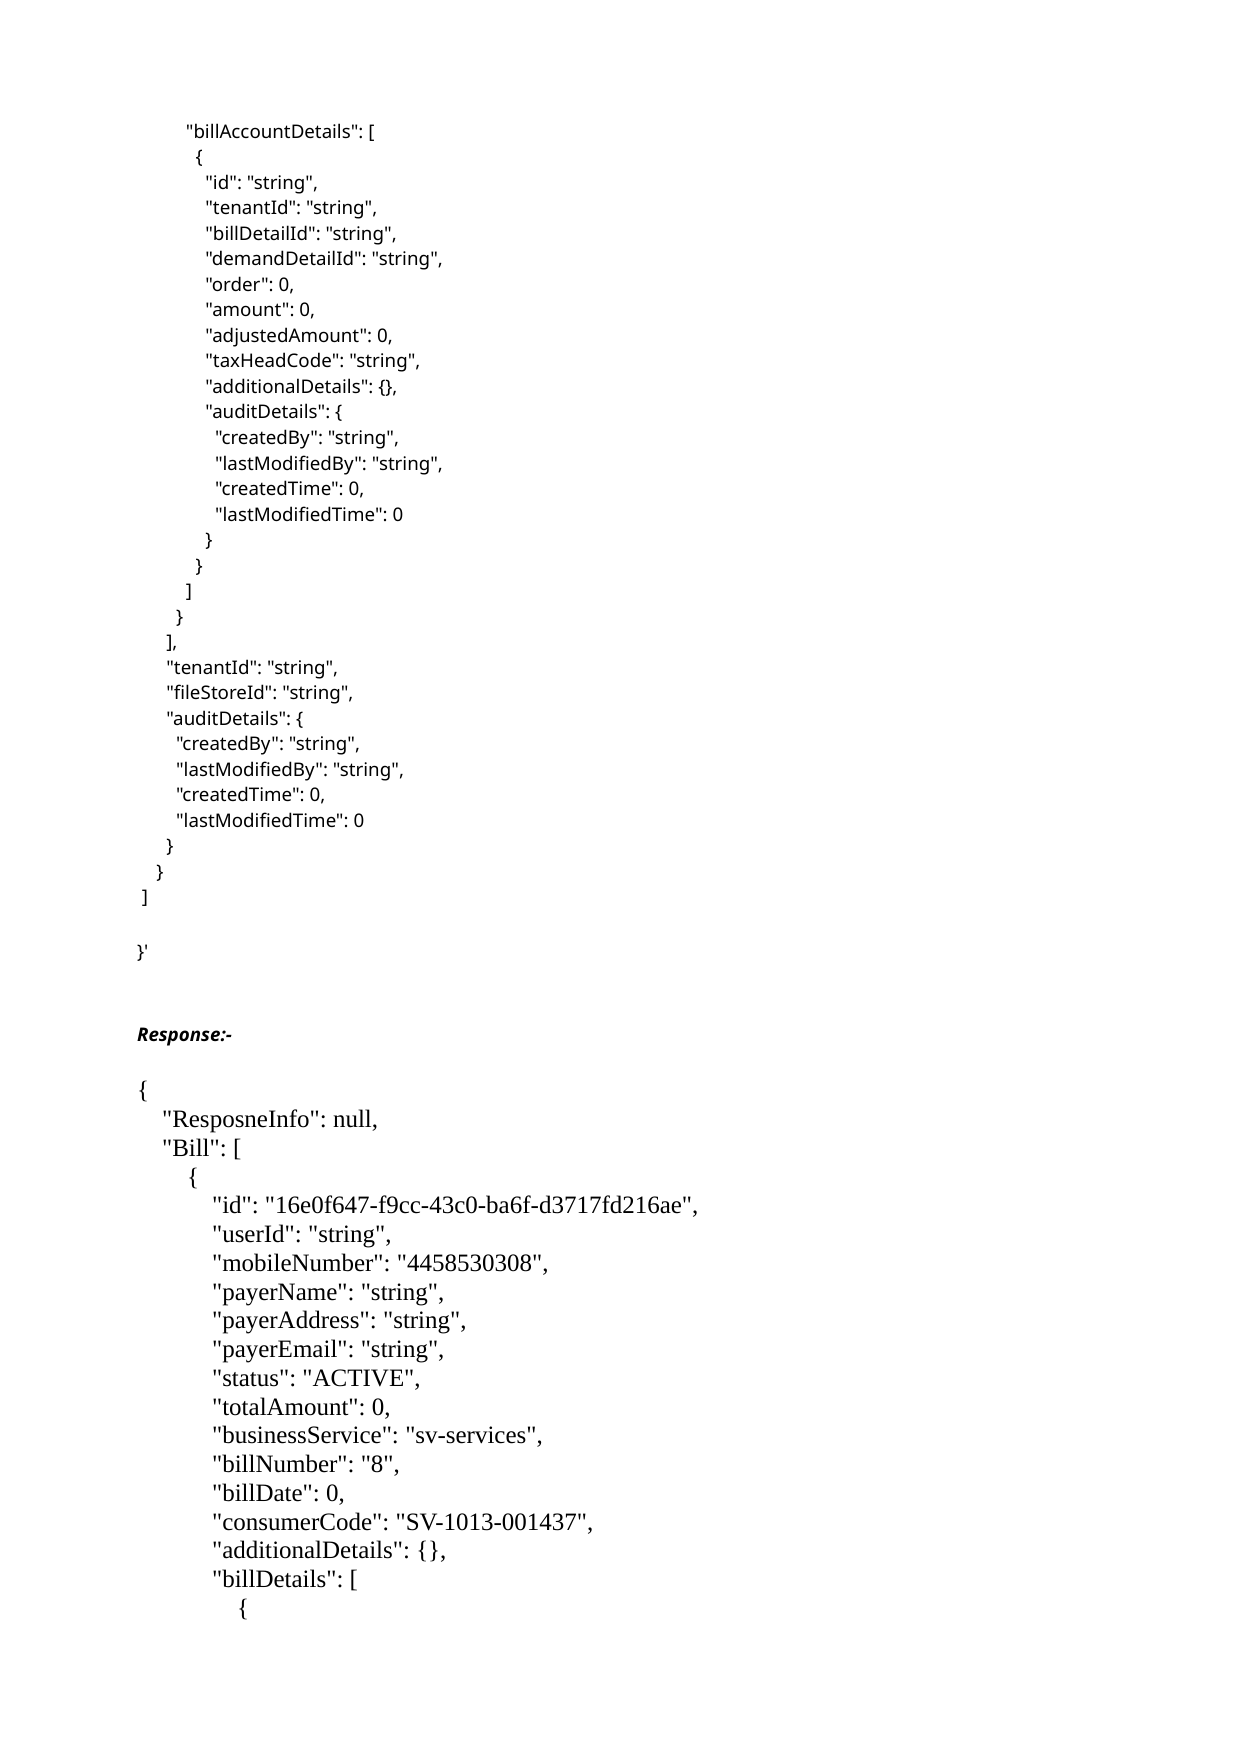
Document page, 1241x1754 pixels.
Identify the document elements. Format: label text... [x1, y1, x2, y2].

text "businessService": "sv-services", [137, 1420, 1122, 1449]
text "lastModifiedTime": 0 [137, 501, 1122, 526]
text } [137, 552, 1122, 577]
text "mobileNumber": "4458530308", [137, 1248, 1122, 1277]
text "userId": "string", [137, 1219, 1122, 1248]
text ] [137, 577, 1122, 603]
text { [137, 1075, 1122, 1104]
text ] [137, 884, 1122, 909]
text "lastModifiedBy": "string", [137, 756, 1122, 782]
text ], [137, 628, 1122, 654]
text "order": 0, [137, 271, 1122, 297]
text "ResposneInfo": null, [137, 1104, 1122, 1133]
text Response:- [137, 1021, 1122, 1047]
text } [137, 526, 1122, 552]
text "payerAddress": "string", [137, 1305, 1122, 1334]
text "id": "16e0f647-f9cc-43c0-ba6f-d3717fd216ae", [137, 1190, 1122, 1219]
text "consumerCode": "SV-1013-001437", [137, 1507, 1122, 1535]
text "billNumber": "8", [137, 1449, 1122, 1478]
text { [137, 1162, 1122, 1190]
text "createdTime": 0, [137, 475, 1122, 501]
text "status": "ACTIVE", [137, 1363, 1122, 1392]
text } [137, 833, 1122, 858]
text "demandDetailId": "string", [137, 246, 1122, 271]
text "Bill": [ [137, 1133, 1122, 1162]
text "taxHeadCode": "string", [137, 348, 1122, 373]
text "payerName": "string", [137, 1277, 1122, 1305]
text "billAccountDetails": [ [137, 118, 1122, 144]
text "billDetailId": "string", [137, 220, 1122, 246]
text "auditDetails": { [137, 705, 1122, 731]
text "totalAmount": 0, [137, 1392, 1122, 1420]
text "lastModifiedTime": 0 [137, 807, 1122, 833]
text "billDetails": [ [137, 1564, 1122, 1593]
text "createdTime": 0, [137, 782, 1122, 807]
text "tenantId": "string", [137, 654, 1122, 679]
text "createdBy": "string", [137, 424, 1122, 450]
text "id": "string", [137, 169, 1122, 195]
text { [137, 1593, 1122, 1622]
text "auditDetails": { [137, 399, 1122, 424]
text "adjustedAmount": 0, [137, 322, 1122, 348]
text "fileStoreId": "string", [137, 679, 1122, 705]
text "lastModifiedBy": "string", [137, 450, 1122, 475]
text "additionalDetails": {}, [137, 373, 1122, 399]
text } [137, 858, 1122, 884]
text "additionalDetails": {}, [137, 1535, 1122, 1564]
text } [137, 603, 1122, 628]
text "tenantId": "string", [137, 195, 1122, 220]
text "amount": 0, [137, 297, 1122, 322]
text "createdBy": "string", [137, 731, 1122, 756]
text "payerEmail": "string", [137, 1334, 1122, 1363]
text "billDate": 0, [137, 1478, 1122, 1507]
text { [137, 144, 1122, 169]
text }' [137, 938, 1122, 963]
